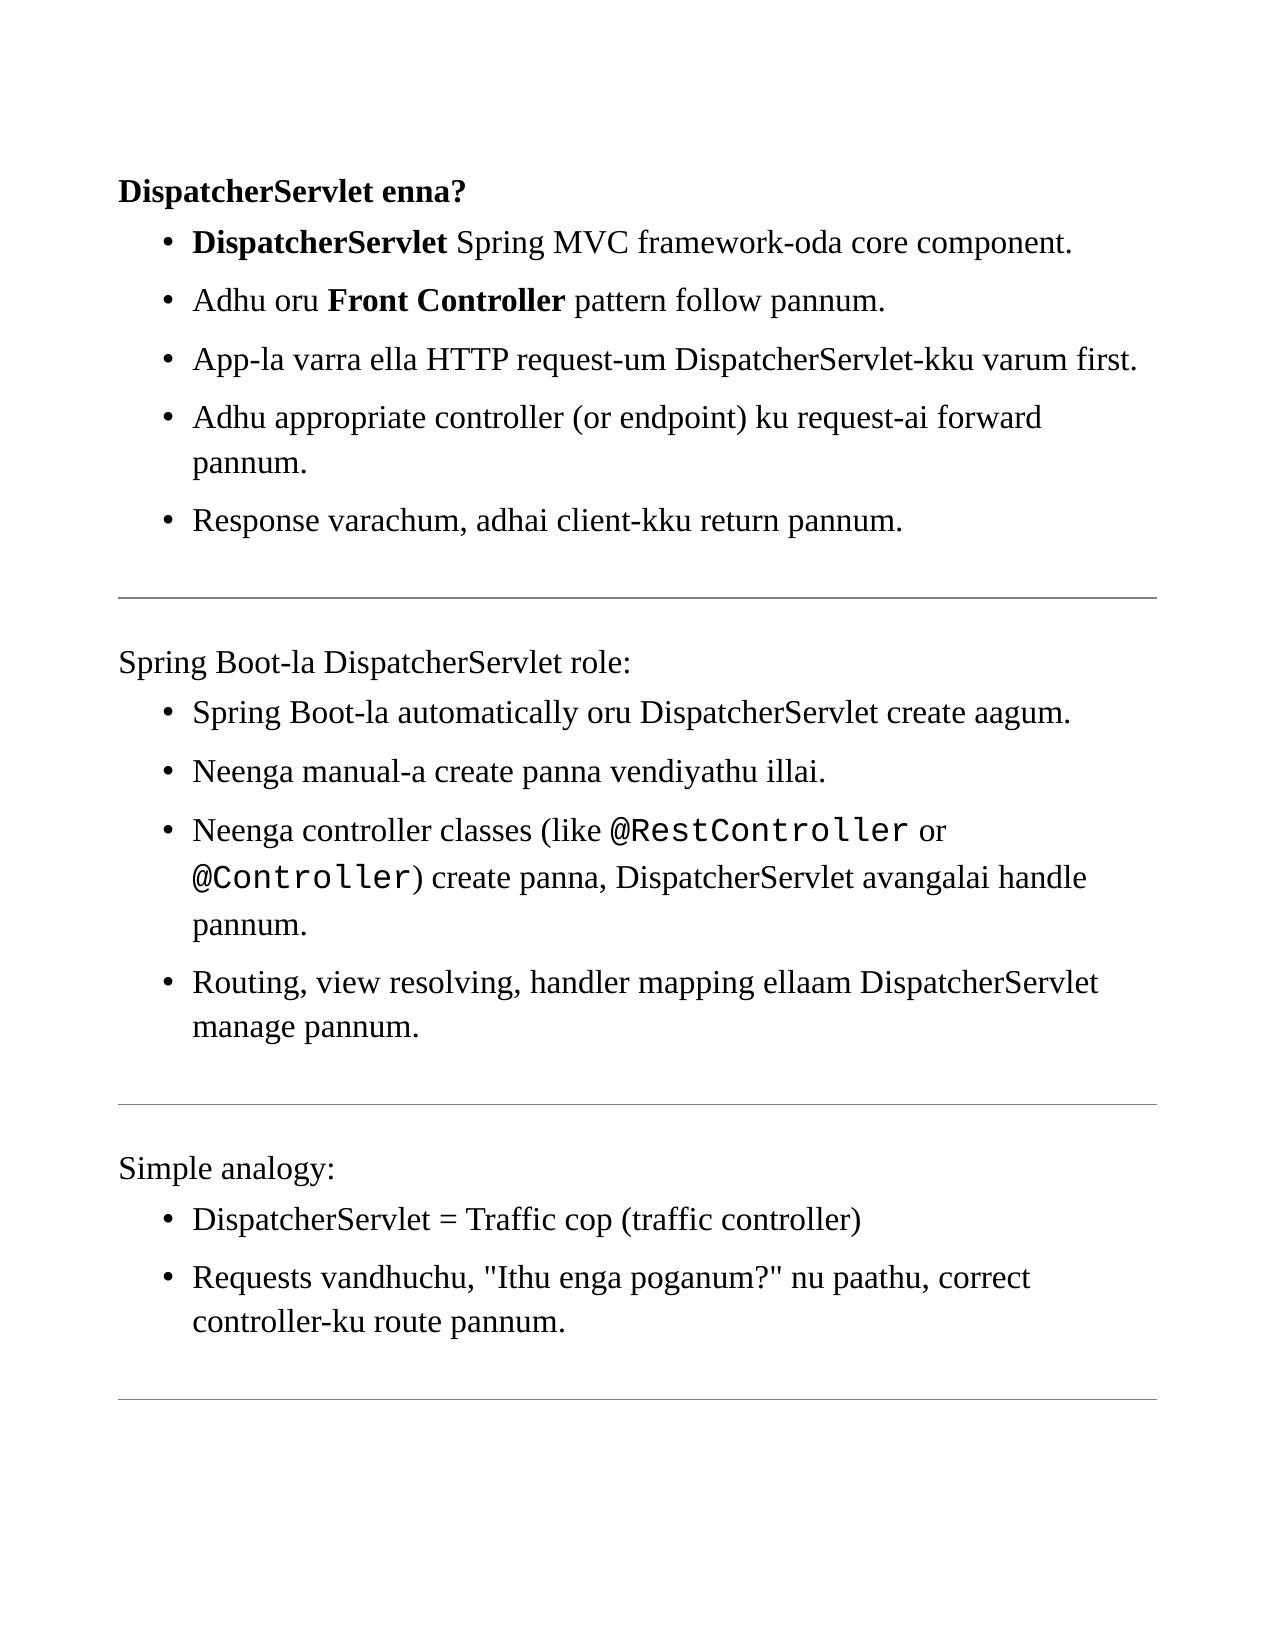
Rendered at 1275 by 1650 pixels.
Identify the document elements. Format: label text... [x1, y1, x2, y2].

list Spring Boot-la automatically oru DispatcherServlet create aagum. [162, 693, 1157, 731]
list Adhu appropriate controller (or endpoint) ku request-ai forward pannum. [162, 398, 1157, 480]
subtitle Spring Boot-la DispatcherServlet role: [118, 642, 1157, 680]
list DispatcherServlet Spring MVC framework-oda core component. [162, 222, 1157, 260]
subtitle Simple analogy: [118, 1148, 1157, 1187]
subtitle DispatcherServlet enna? [118, 171, 1157, 209]
list Neenga manual-a create panna vendiyathu illai. [162, 751, 1157, 790]
list Requests vandhuchu, "Ithu enga poganum?" nu paathu, correct controller-ku route pannum. [162, 1258, 1157, 1340]
list Adhu oru Front Controller pattern follow pannum. [162, 281, 1157, 319]
list DispatcherServlet = Traffic cop (traffic controller) [162, 1199, 1157, 1237]
list Routing, view resolving, handler mapping ellaam DispatcherServlet manage pannum. [162, 963, 1157, 1045]
list Response varachum, adhai client-kku return pannum. [162, 501, 1157, 539]
list Neenga controller classes (like @RestController or @Controller) create panna, DispatcherServlet avangalai handle pannum. [162, 810, 1157, 942]
list App-la varra ella HTTP request-um DispatcherServlet-kku varum first. [162, 339, 1157, 377]
